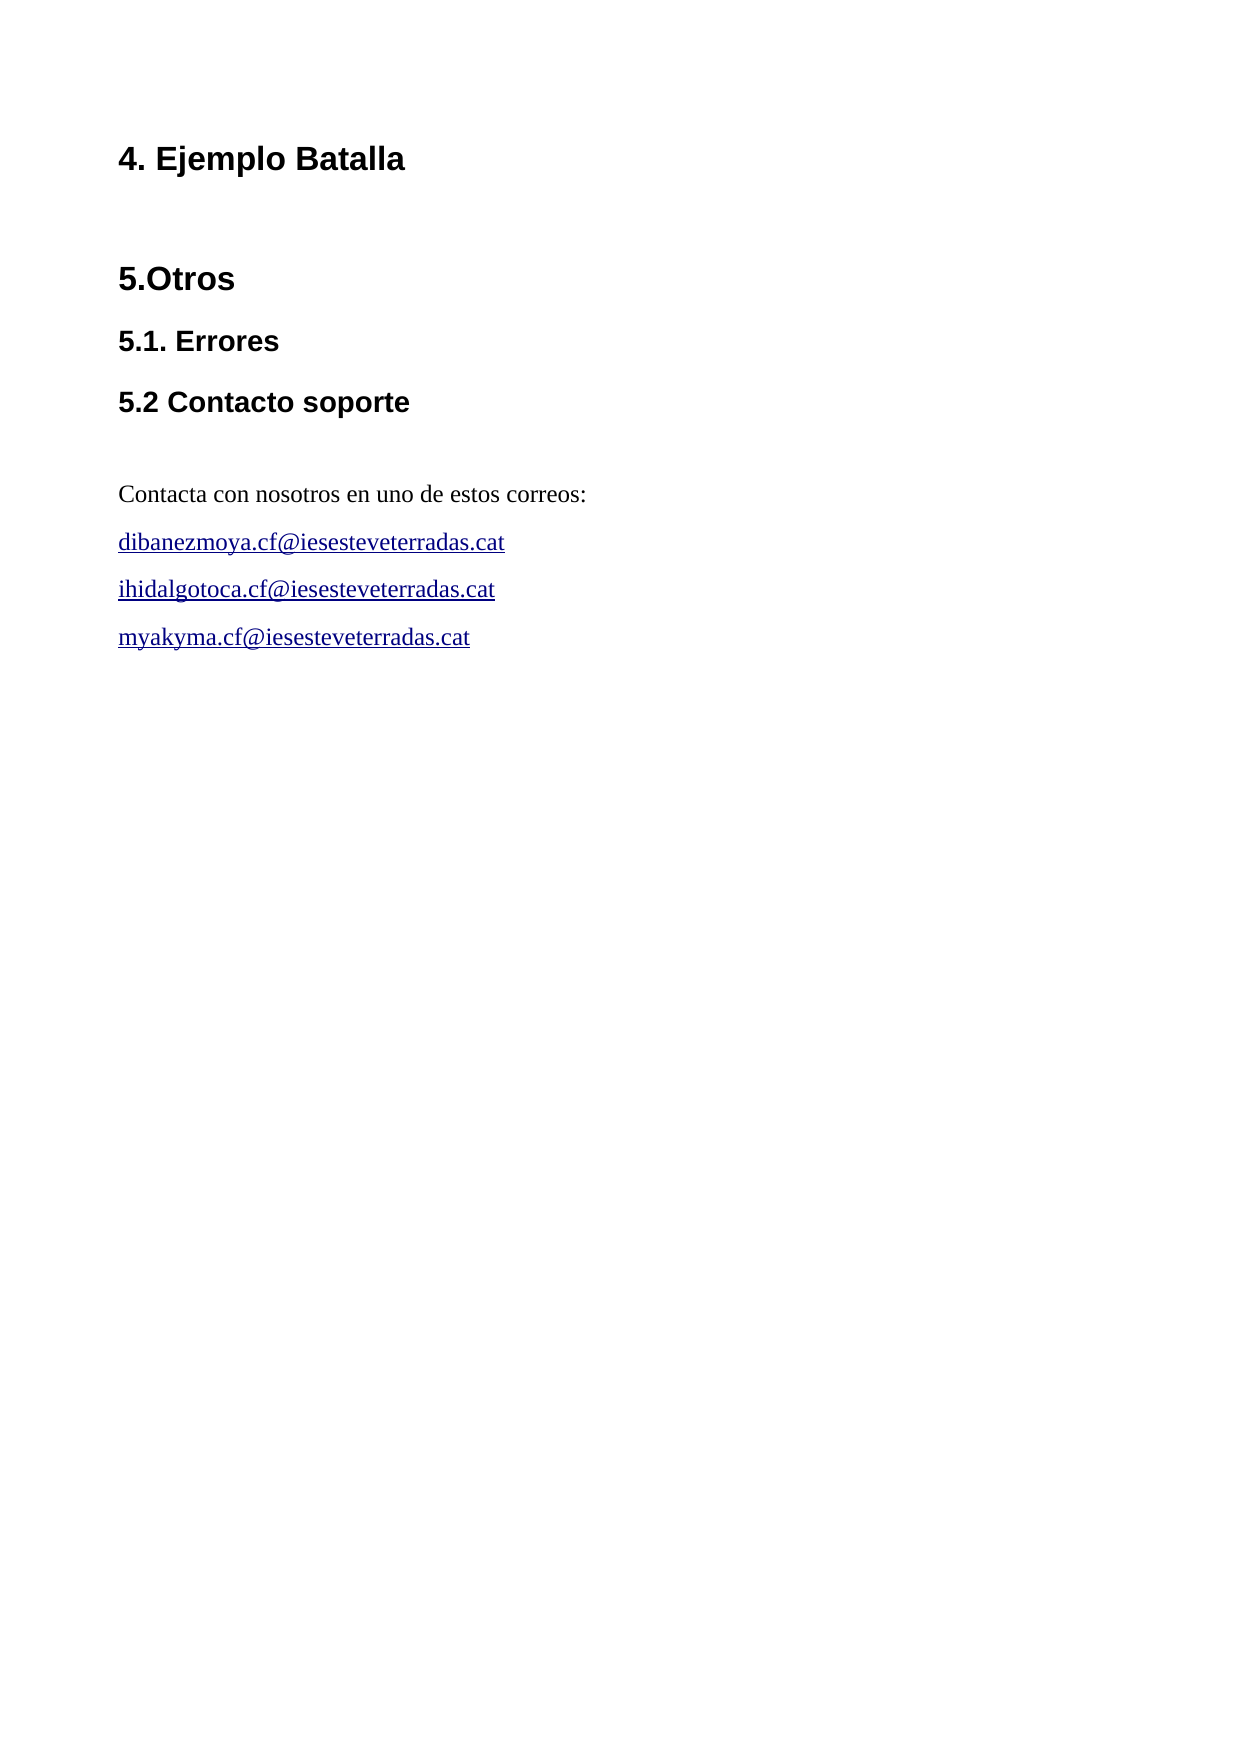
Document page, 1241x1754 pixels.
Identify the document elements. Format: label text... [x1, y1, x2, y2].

subtitle 5.Otros [118, 258, 1122, 297]
text dibanezmoya.cf@iesesteveterradas.cat [118, 527, 1122, 555]
subtitle 5.1. Errores [118, 324, 1122, 358]
subtitle 4. Ejemplo Batalla [118, 139, 1122, 178]
text ihidalgotoca.cf@iesesteveterradas.cat [118, 574, 1122, 603]
text Contacta con nosotros en uno de estos correos: [118, 479, 1122, 508]
subtitle 5.2 Contacto soporte [118, 385, 1122, 419]
text myakyma.cf@iesesteveterradas.cat [118, 622, 1122, 651]
